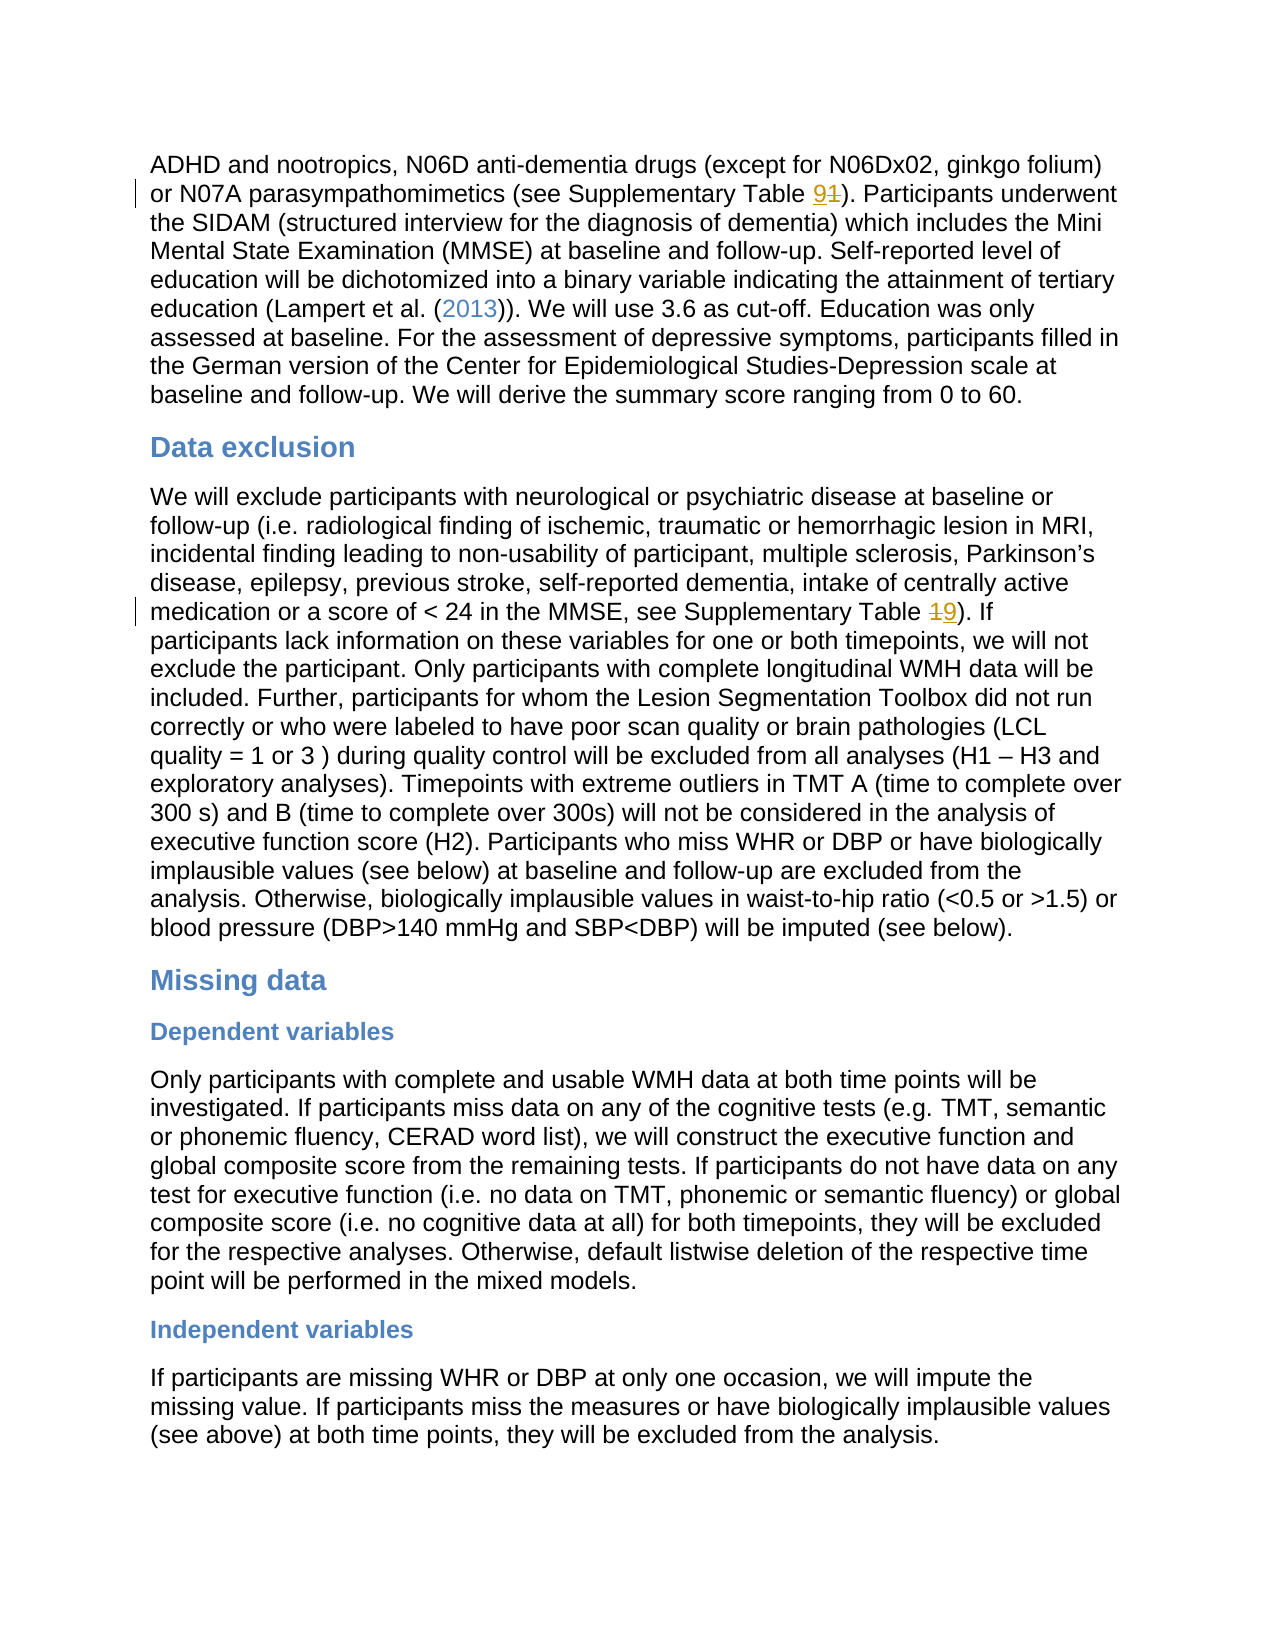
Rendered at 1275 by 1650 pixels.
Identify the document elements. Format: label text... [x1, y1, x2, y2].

subtitle Dependent variables [150, 1017, 1125, 1046]
text If participants are missing WHR or DBP at only one occasion, we will impute the missing value. If participants miss the measures or have biologically implausible values (see above) at both time points, they will be excluded from the analysis. [150, 1363, 1125, 1449]
text We will exclude participants with neurological or psychiatric disease at baseline or follow-up (i.e. radiological finding of ischemic, traumatic or hemorrhagic lesion in MRI, incidental finding leading to non-usability of participant, multiple sclerosis, Parkinson’s disease, epilepsy, previous stroke, self-reported dementia, intake of centrally active medication or a score of < 24 in the MMSE, see Supplementary Table 9). If participants lack information on these variables for one or both timepoints, we will not exclude the participant. Only participants with complete longitudinal WMH data will be included. Further, participants for whom the Lesion Segmentation Toolbox did not run correctly or who were labeled to have poor scan quality or brain pathologies (LCL quality = 1 or 3 ) during quality control will be excluded from all analyses (H1 – H3 and exploratory analyses). Timepoints with extreme outliers in TMT A (time to complete over 300 s) and B (time to complete over 300s) will not be considered in the analysis of executive function score (H2). Participants who miss WHR or DBP or have biologically implausible values (see below) at baseline and follow-up are excluded from the analysis. Otherwise, biologically implausible values in waist-to-hip ratio (<0.5 or >1.5) or blood pressure (DBP>140 mmHg and SBP<DBP) will be imputed (see below). [150, 482, 1125, 942]
text Only participants with complete and usable WMH data at both time points will be investigated. If participants miss data on any of the cognitive tests (e.g. TMT, semantic or phonemic fluency, CERAD word list), we will construct the executive function and global composite score from the remaining tests. If participants do not have data on any test for executive function (i.e. no data on TMT, phonemic or semantic fluency) or global composite score (i.e. no cognitive data at all) for both timepoints, they will be excluded for the respective analyses. Otherwise, default listwise deletion of the respective time point will be performed in the mixed models. [150, 1064, 1125, 1294]
subtitle Data exclusion [150, 429, 1125, 463]
subtitle Missing data [150, 963, 1125, 996]
text ADHD and nootropics, N06D anti-dementia drugs (except for N06Dx02, ginkgo folium) or N07A parasympathomimetics (see Supplementary Table 9). Participants underwent the SIDAM (structured interview for the diagnosis of dementia) which includes the Mini Mental State Examination (MMSE) at baseline and follow-up. Self-reported level of education will be dichotomized into a binary variable indicating the attainment of tertiary education (Lampert et al. (2013)). We will use 3.6 as cut-off. Education was only assessed at baseline. For the assessment of depressive symptoms, participants filled in the German version of the Center for Epidemiological Studies-Depression scale at baseline and follow-up. We will derive the summary score ranging from 0 to 60. [150, 150, 1125, 409]
subtitle Independent variables [150, 1315, 1125, 1344]
